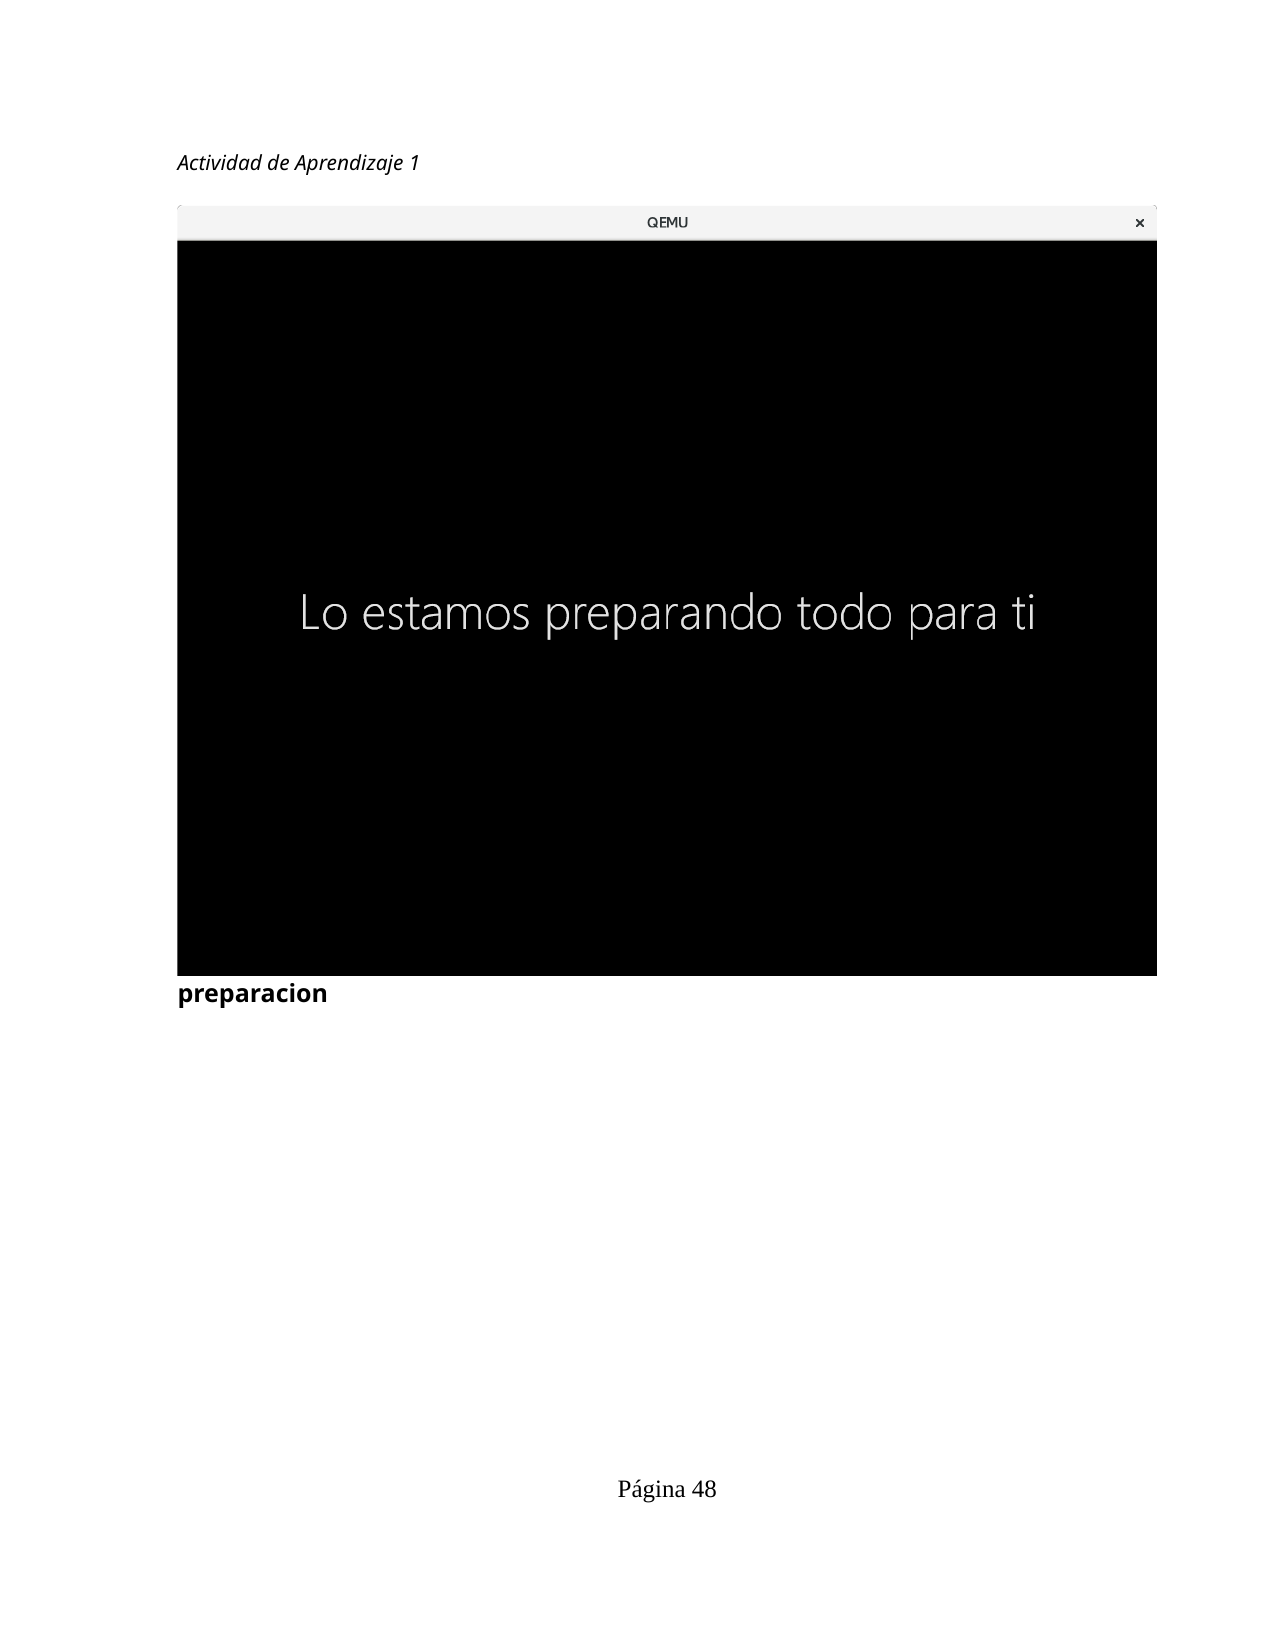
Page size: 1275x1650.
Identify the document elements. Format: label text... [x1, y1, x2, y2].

picture [177, 205, 1157, 976]
text preparacion [177, 976, 1157, 1010]
